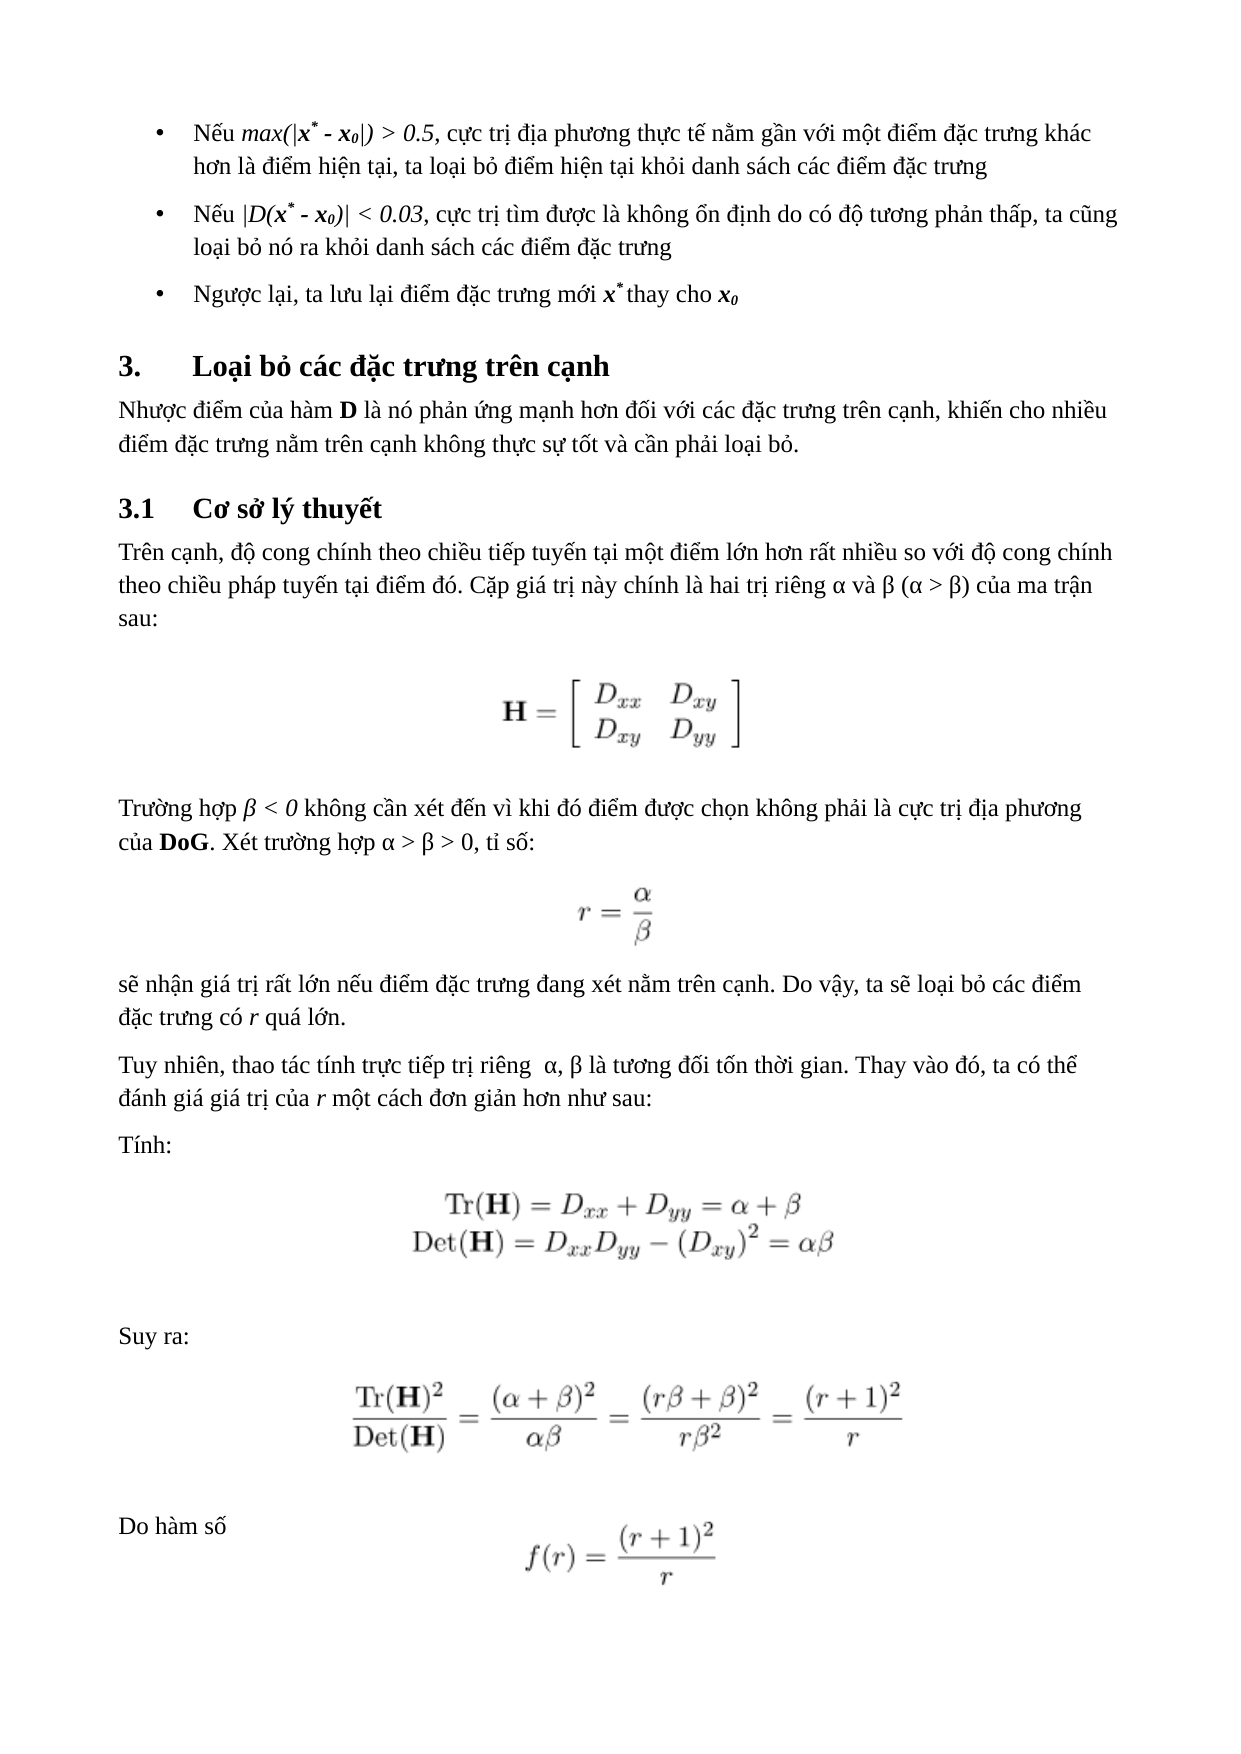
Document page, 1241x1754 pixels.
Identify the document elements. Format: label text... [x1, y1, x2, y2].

list Ngược lại, ta lưu lại điểm đặc trưng mới x* thay cho x0 [156, 279, 1122, 308]
picture [477, 650, 763, 770]
picture [518, 1511, 722, 1601]
subtitle Loại bỏ các đặc trưng trên cạnh [118, 348, 1122, 383]
text Trên cạnh, độ cong chính theo chiều tiếp tuyến tại một điểm lớn hơn rất nhiều so với độ cong chính theo chiều pháp tuyến tại điểm đó. Cặp giá trị này chính là hai trị riêng α và β (α > β) của ma trận sau: [118, 537, 1122, 632]
text Tính: [118, 1131, 1122, 1159]
list Nếu max(|x* - x0|) > 0.5, cực trị địa phương thực tế nằm gần với một điểm đặc trưng khác hơn là điểm hiện tại, ta loại bỏ điểm hiện tại khỏi danh sách các điểm đặc trưng [156, 118, 1122, 180]
text sẽ nhận giá trị rất lớn nếu điểm đặc trưng đang xét nằm trên cạnh. Do vậy, ta sẽ loại bỏ các điểm đặc trưng có r quá lớn. [118, 969, 1122, 1031]
text Suy ra: [118, 1321, 1122, 1350]
list Nếu |D(x* - x0)| < 0.03, cực trị tìm được là không ổn định do có độ tương phản thấp, ta cũng loại bỏ nó ra khỏi danh sách các điểm đặc trưng [156, 199, 1122, 261]
text [722, 1511, 1122, 1540]
picture [567, 874, 673, 957]
subtitle Cơ sở lý thuyết [118, 491, 1122, 524]
text Do hàm số [118, 1511, 518, 1540]
text Tuy nhiên, thao tác tính trực tiếp trị riêng α, β là tương đối tốn thời gian. Thay vào đó, ta có thể đánh giá giá trị của r một cách đơn giản hơn như sau: [118, 1050, 1122, 1112]
text Trường hợp β < 0 không cần xét đến vì khi đó điểm được chọn không phải là cực trị địa phương của DoG. Xét trường hợp α > β > 0, tỉ số: [118, 793, 1122, 855]
picture [325, 1368, 915, 1461]
text Nhược điểm của hàm D là nó phản ứng mạnh hơn đối với các đặc trưng trên cạnh, khiến cho nhiều điểm đặc trưng nằm trên cạnh không thực sự tốt và cần phải loại bỏ. [118, 396, 1122, 457]
picture [381, 1178, 860, 1271]
